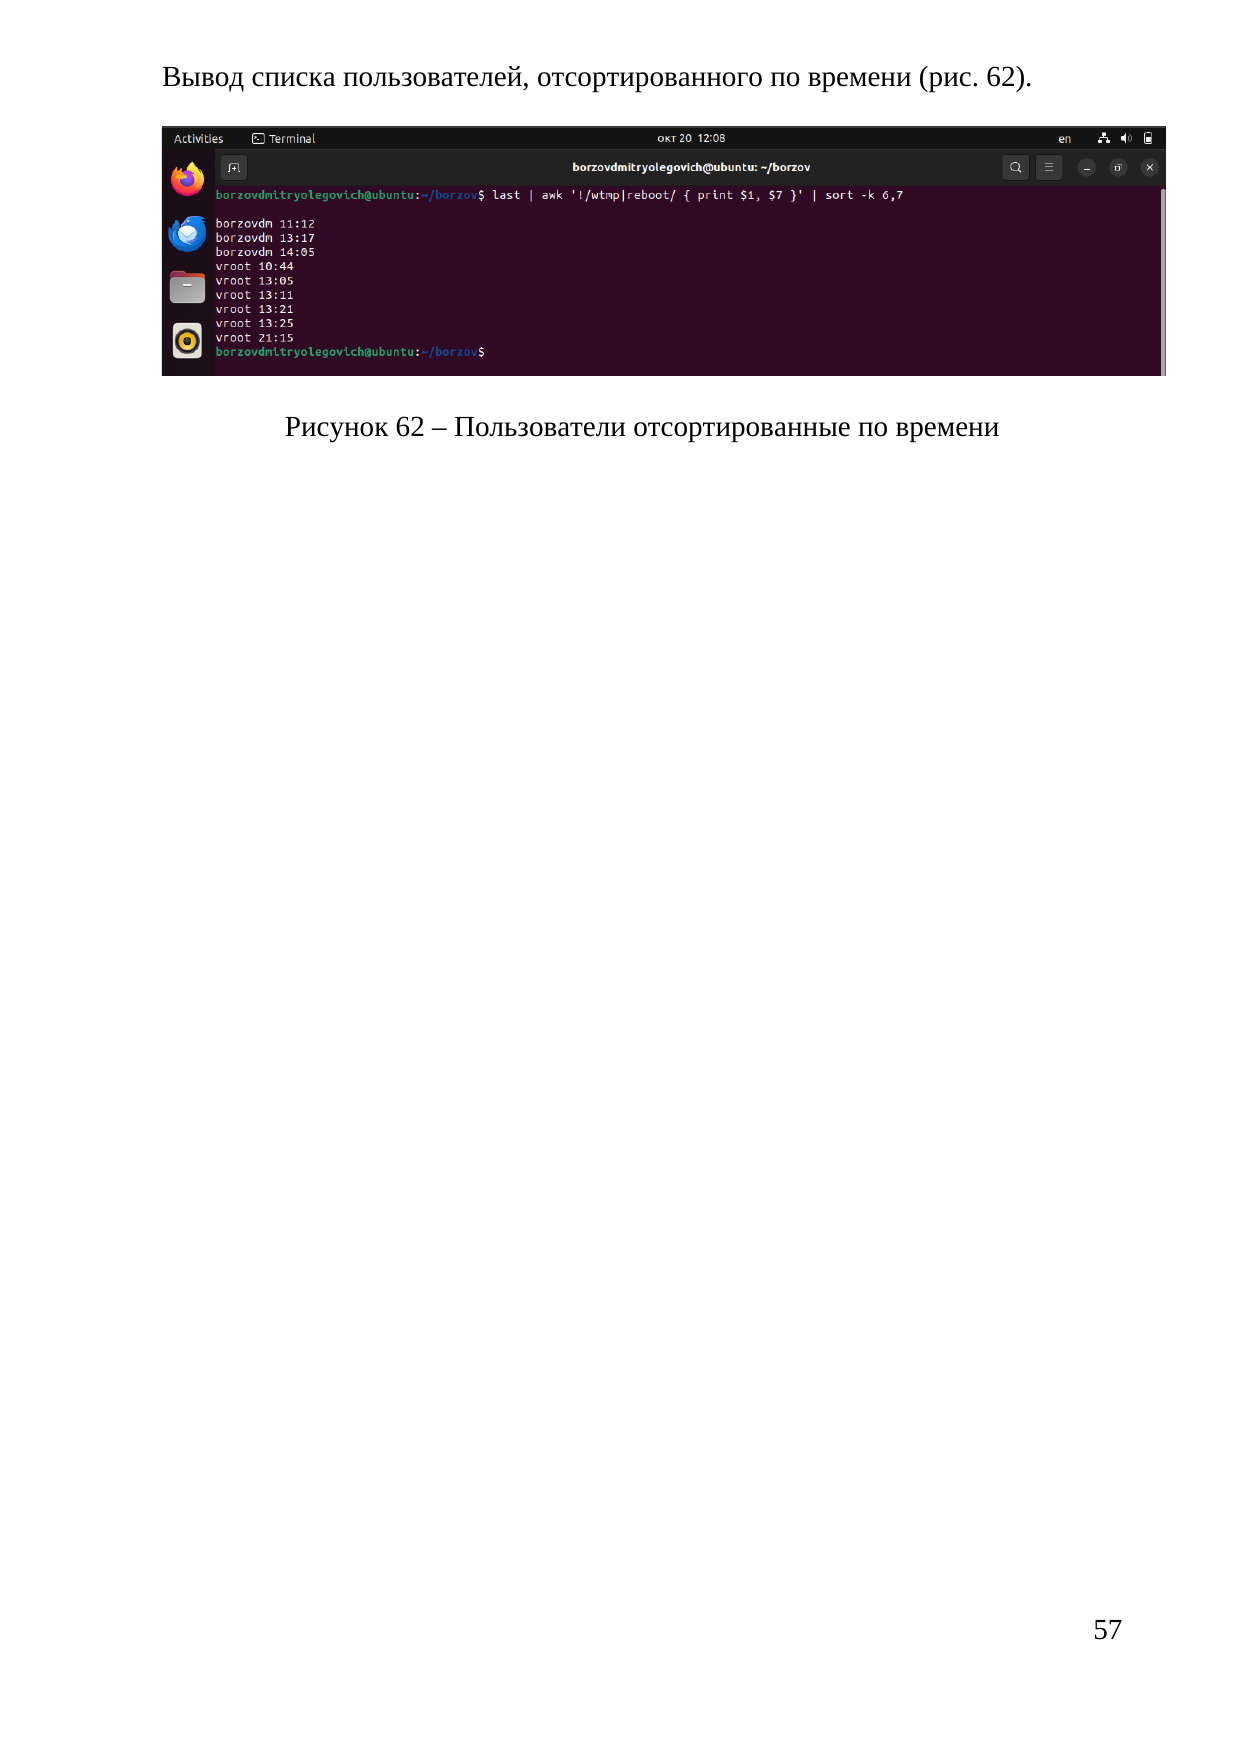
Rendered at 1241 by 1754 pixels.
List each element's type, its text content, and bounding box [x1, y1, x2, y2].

text Рисунок 62 – Пользователи отсортированные по времени [118, 409, 1122, 442]
picture [161, 126, 1166, 376]
text Вывод списка пользователей, отсортированного по времени (рис. 62). [118, 59, 1122, 93]
